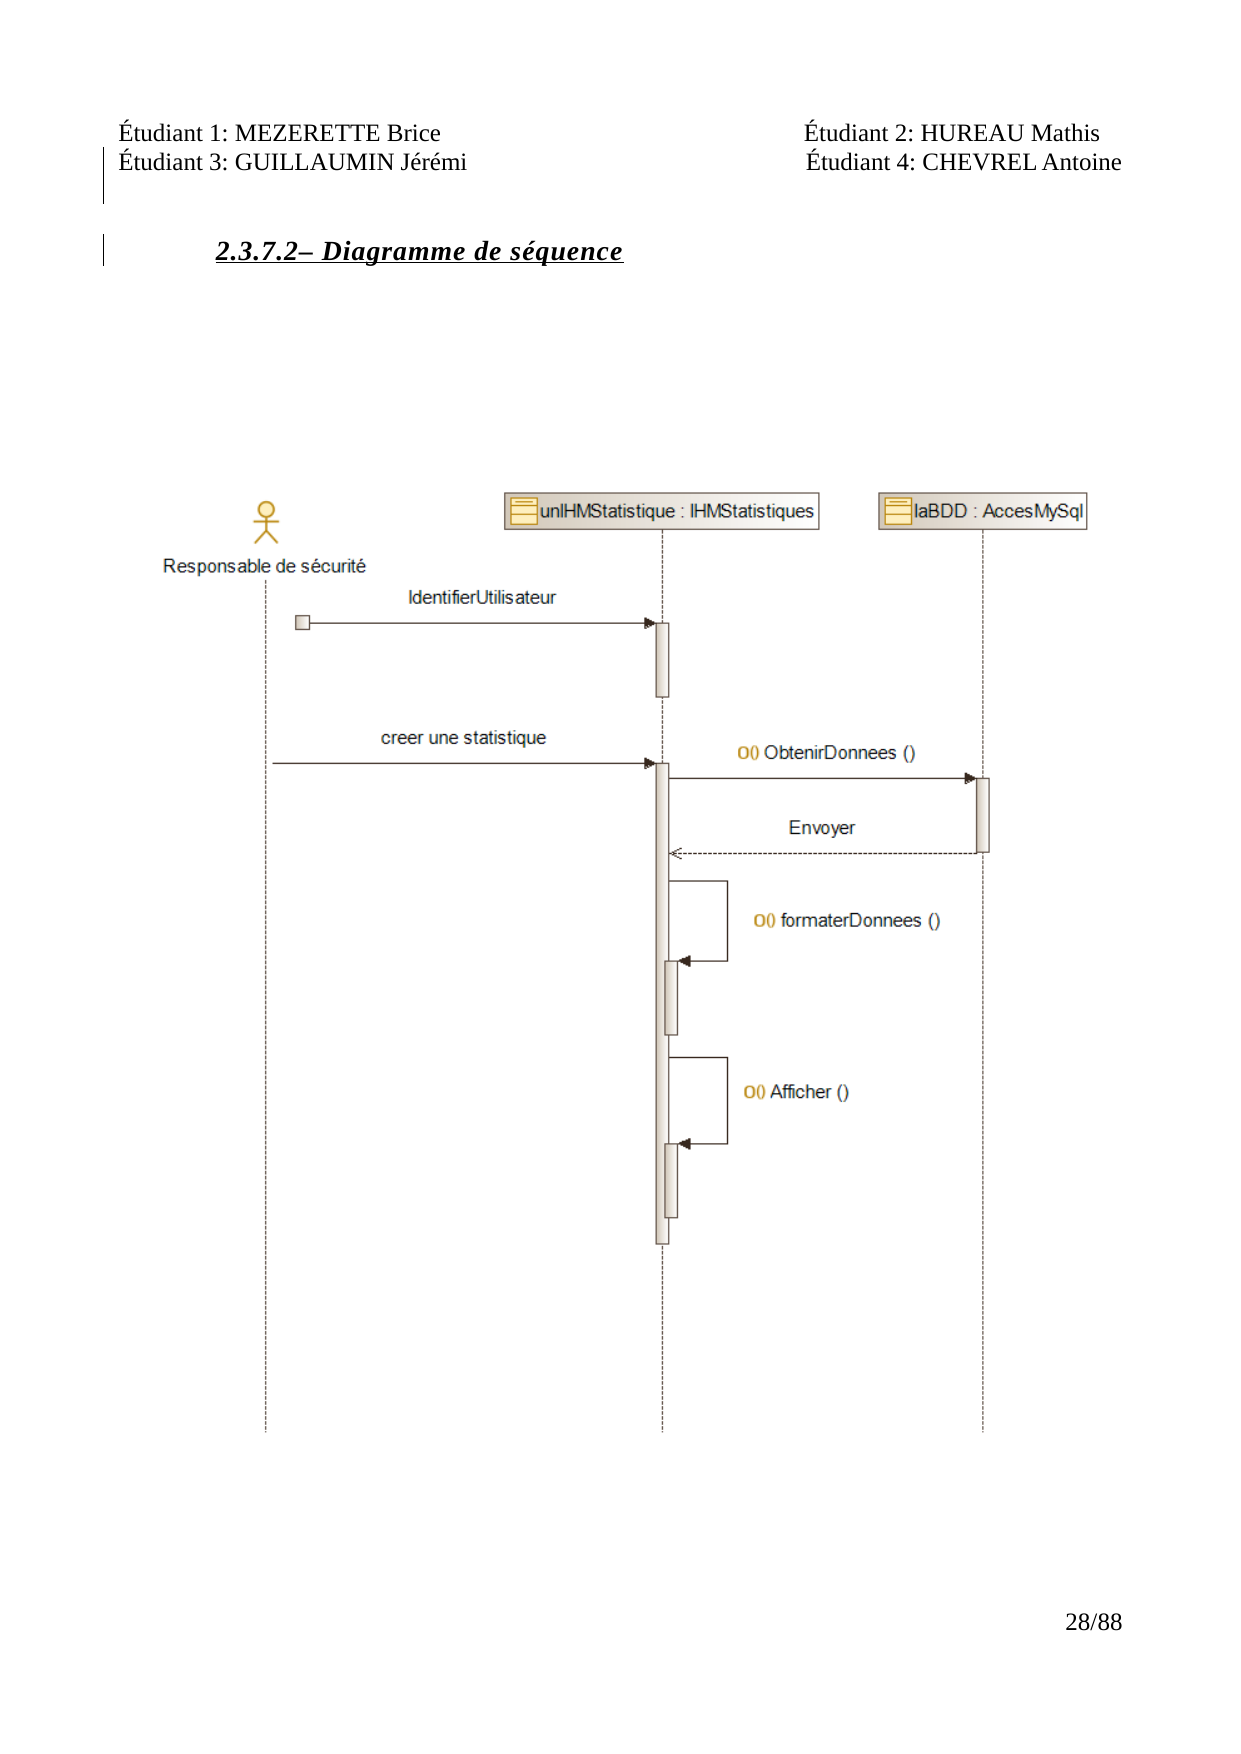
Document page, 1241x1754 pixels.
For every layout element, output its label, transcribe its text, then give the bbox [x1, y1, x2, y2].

picture [140, 480, 1100, 1445]
subtitle 2.3.7.2– Diagramme de séquence [118, 234, 1122, 266]
